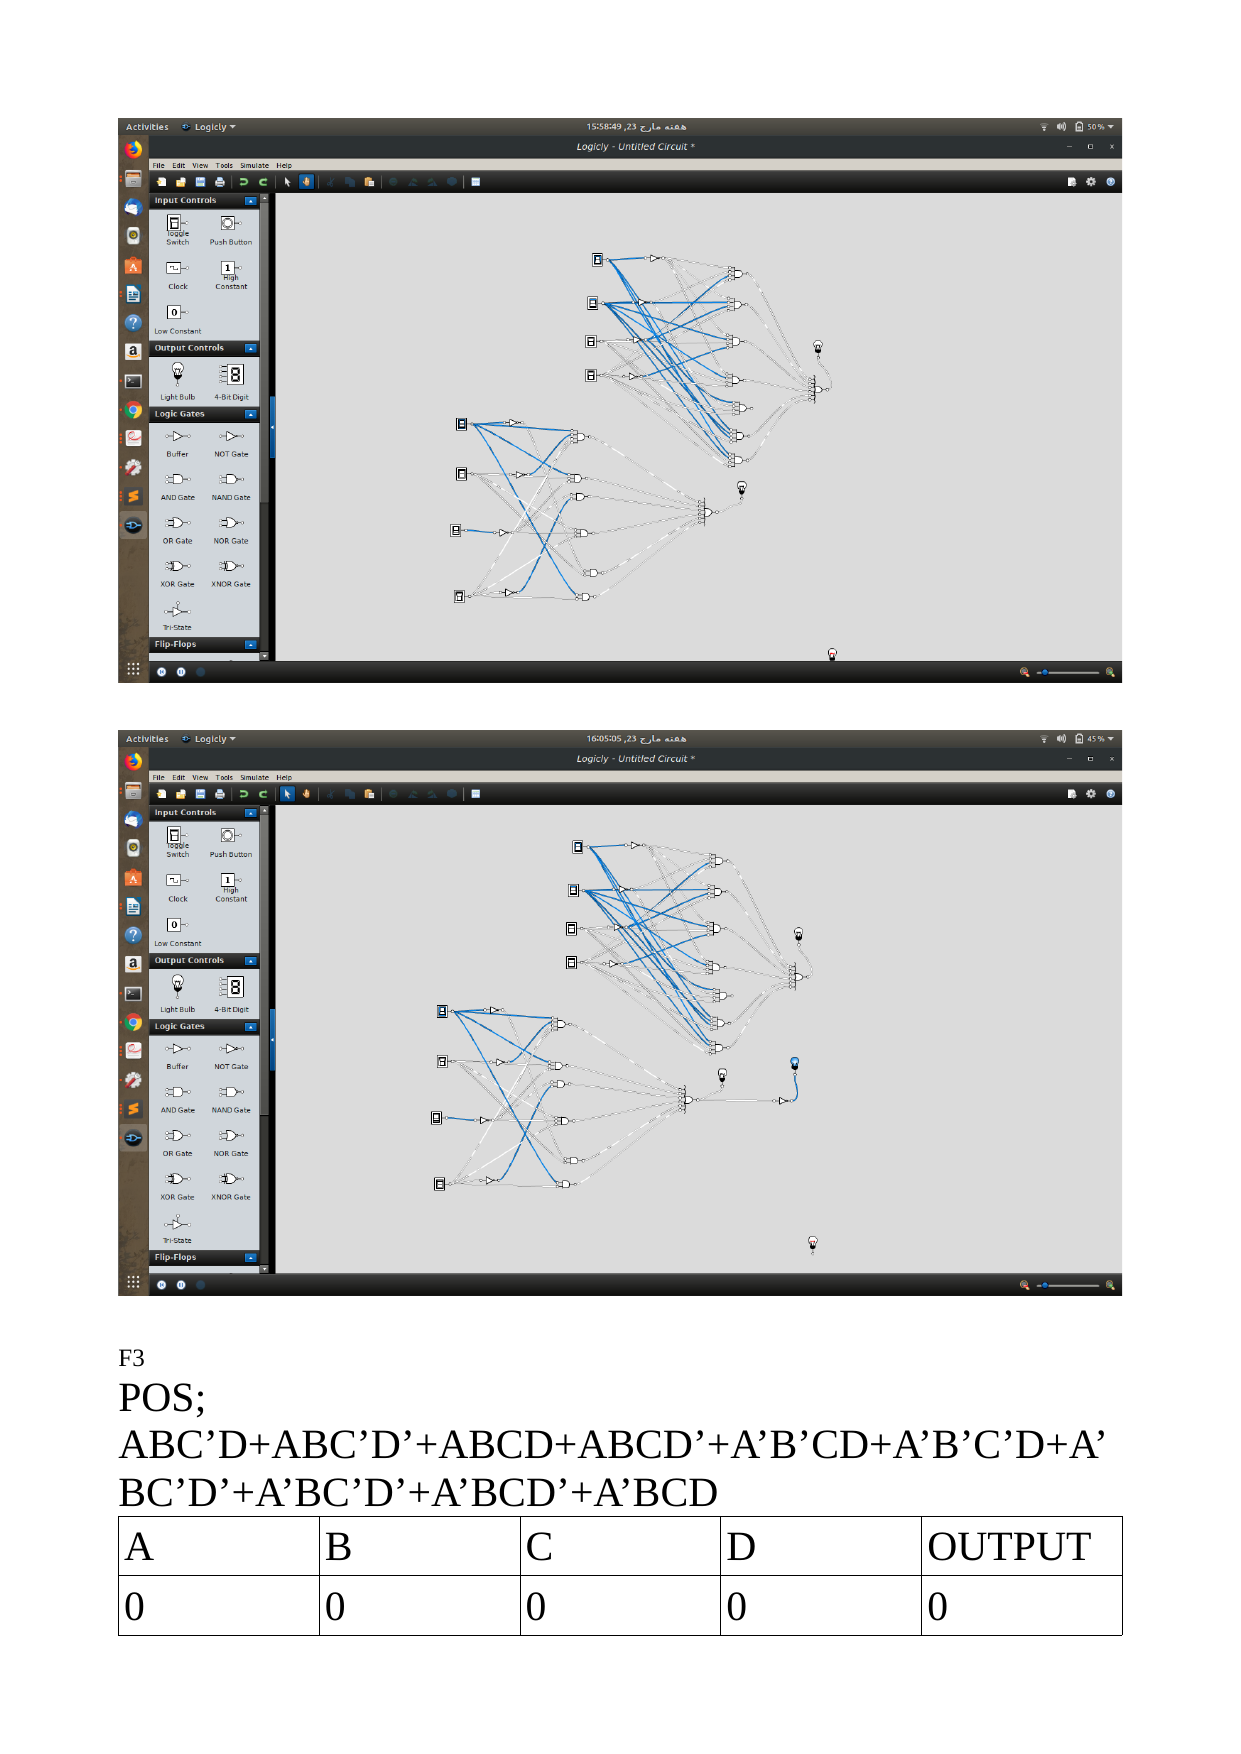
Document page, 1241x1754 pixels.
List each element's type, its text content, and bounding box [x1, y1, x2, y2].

table_cell 0 [922, 1576, 1122, 1635]
table_header C [521, 1517, 720, 1575]
text F3 [118, 1343, 1122, 1372]
text POS; [118, 1372, 1122, 1420]
picture [118, 118, 1123, 683]
table_cell 0 [721, 1576, 921, 1635]
text ABC’D+ABC’D’+ABCD+ABCD’+A’B’CD+A’B’C’D+A’BC’D’+A’BC’D’+A’BCD’+A’BCD [118, 1420, 1122, 1516]
table_header OUTPUT [922, 1517, 1122, 1575]
table_header A [119, 1517, 319, 1575]
table_header B [320, 1517, 520, 1575]
picture [118, 730, 1123, 1296]
table_cell 0 [521, 1576, 720, 1635]
table_cell 0 [320, 1576, 520, 1635]
table_header D [721, 1517, 921, 1575]
table_cell 0 [119, 1576, 319, 1635]
